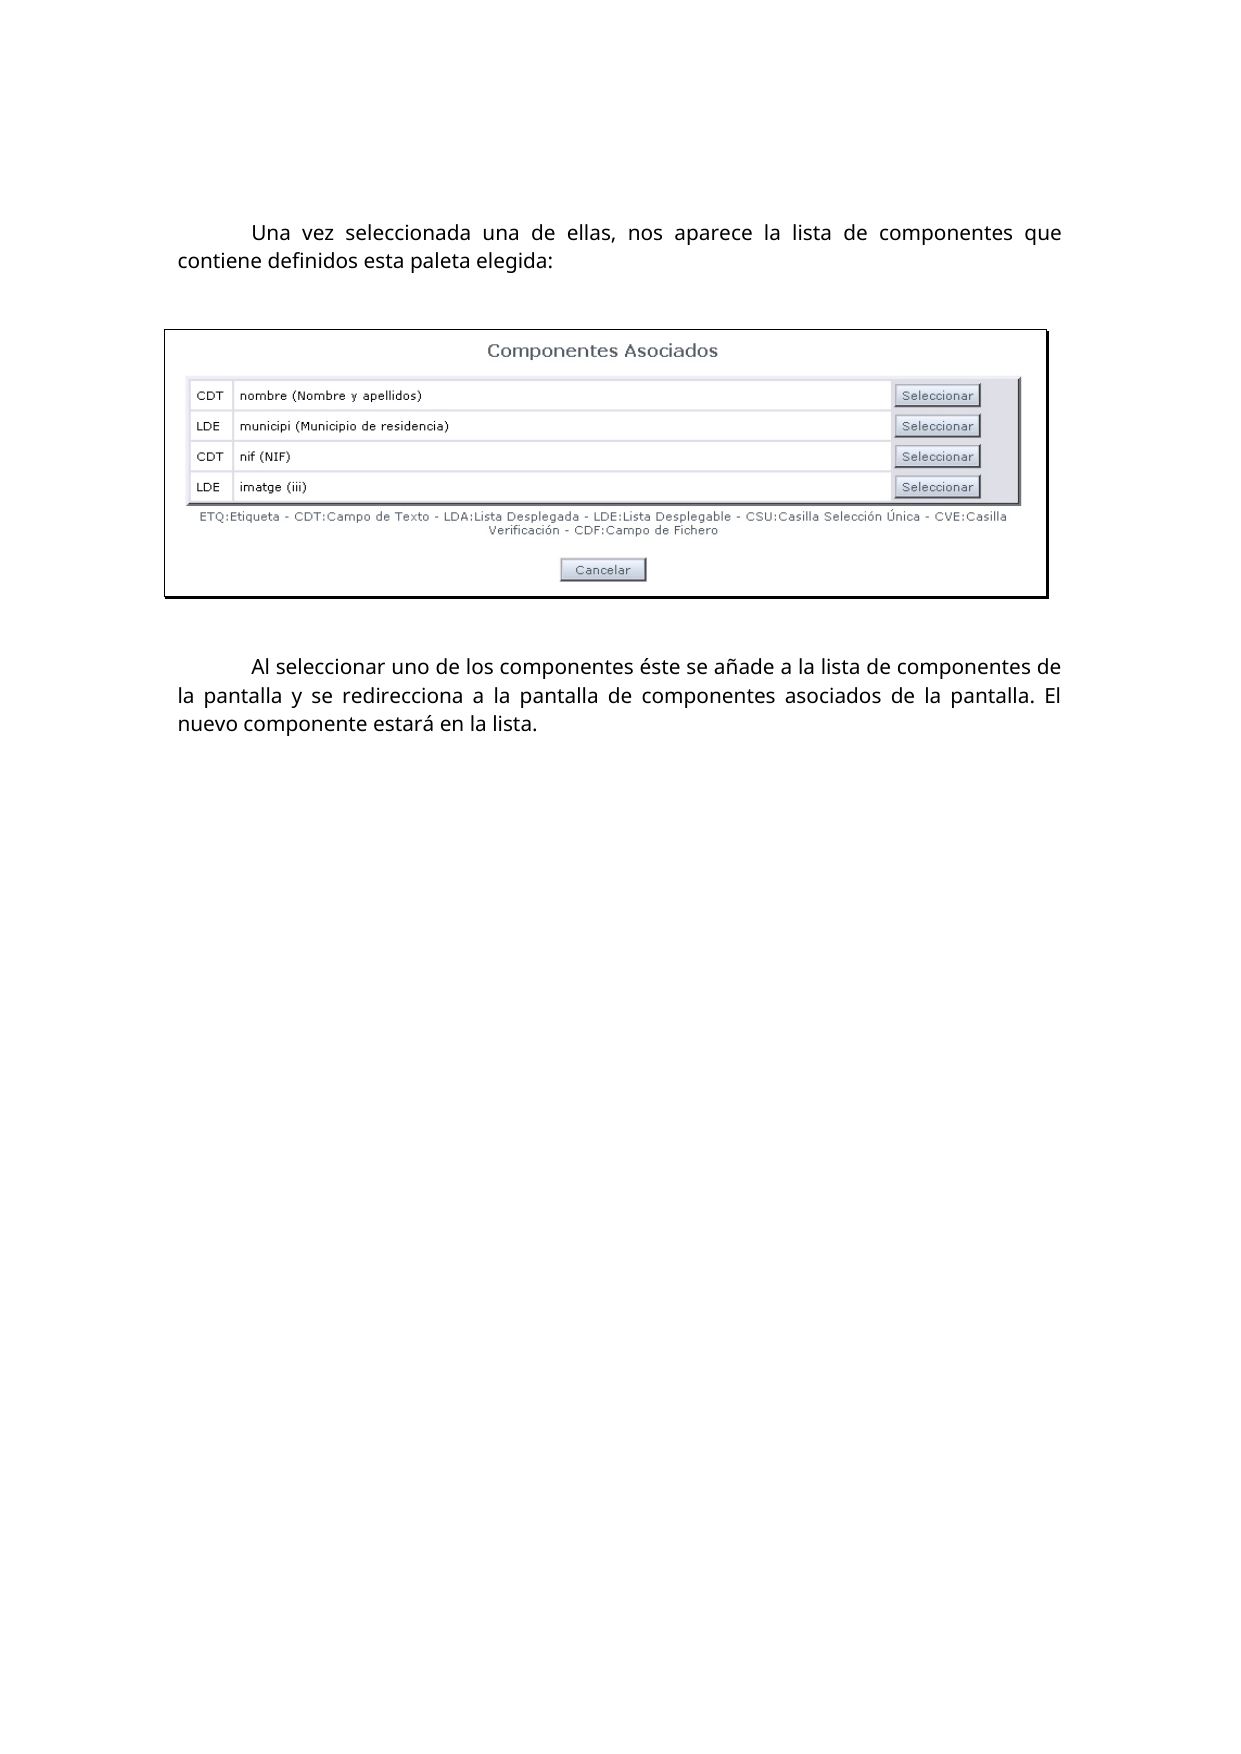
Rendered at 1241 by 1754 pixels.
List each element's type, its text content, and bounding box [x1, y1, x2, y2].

text Al seleccionar uno de los componentes éste se añade a la lista de componentes de la pantalla y se redirecciona a la pantalla de componentes asociados de la pantalla. El nuevo componente estará en la lista. [177, 652, 1063, 738]
picture [180, 338, 1031, 589]
text Una vez seleccionada una de ellas, nos aparece la lista de componentes que contiene definidos esta paleta elegida: [177, 218, 1063, 274]
